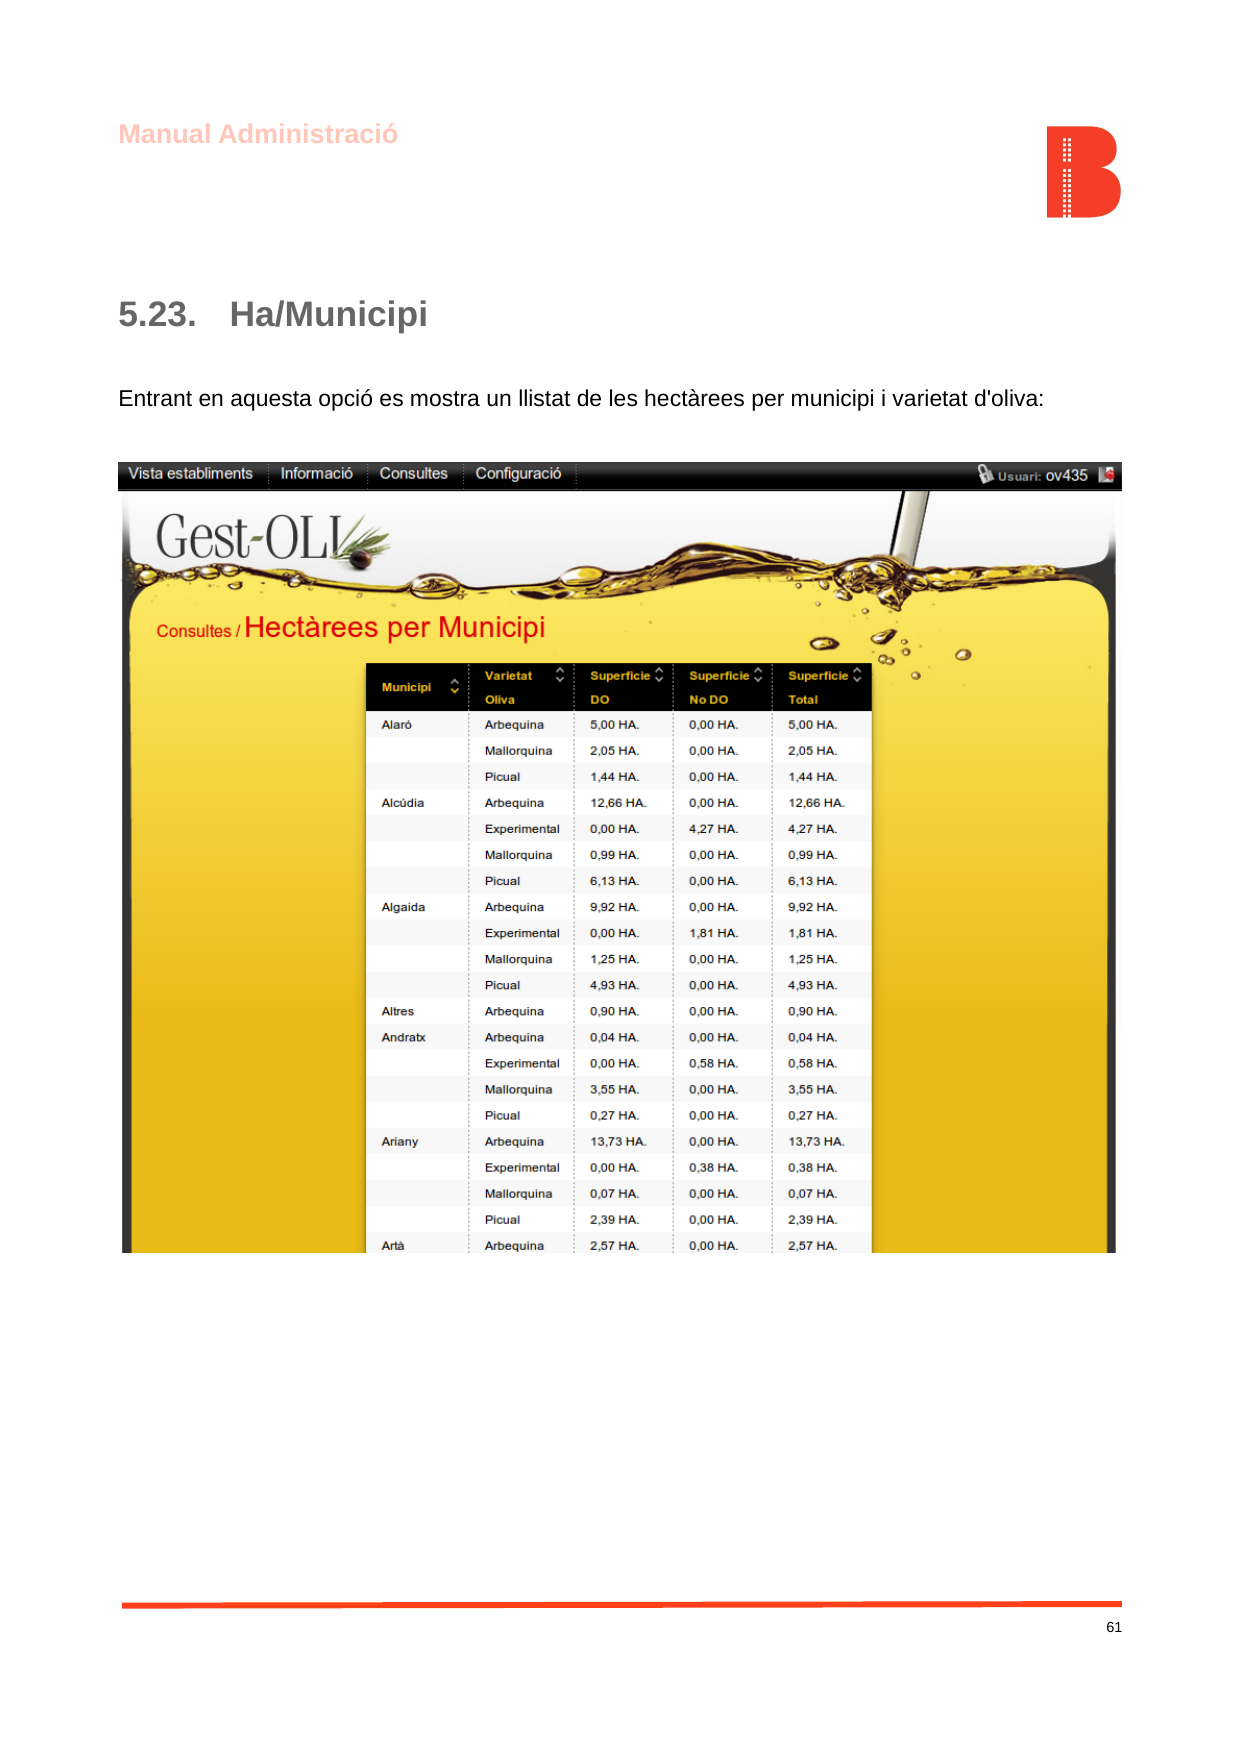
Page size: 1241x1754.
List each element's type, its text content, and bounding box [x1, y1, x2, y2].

text Entrant en aquesta opció es mostra un llistat de les hectàrees per municipi i varietat d'oliva: [118, 385, 1122, 411]
subtitle Ha/Municipi [118, 293, 1122, 333]
picture [1036, 124, 1130, 221]
picture [118, 462, 1123, 1253]
